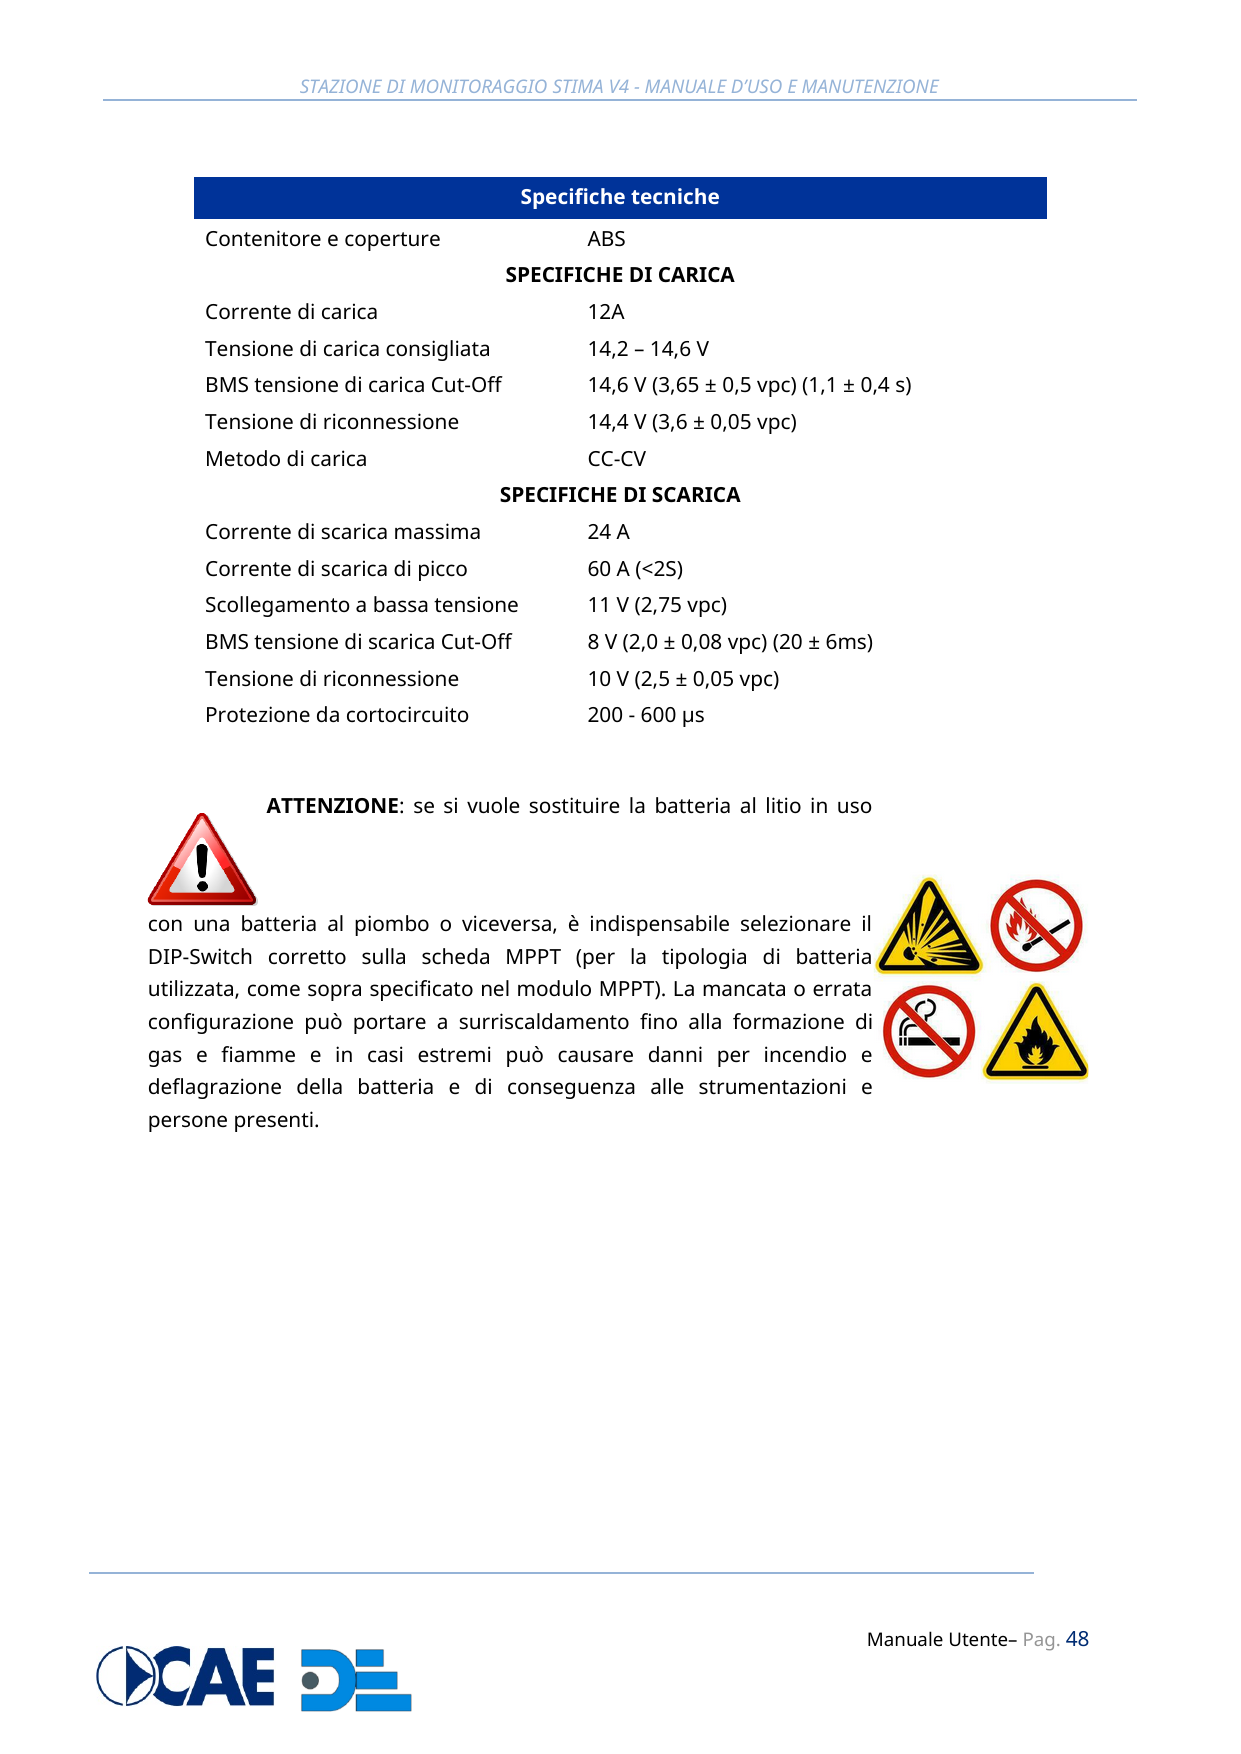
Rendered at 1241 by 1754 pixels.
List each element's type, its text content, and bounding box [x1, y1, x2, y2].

table_cell BMS tensione di scarica Cut-Off [194, 627, 574, 659]
table_cell 14,6 V (3,65 ± 0,5 vpc) (1,1 ± 0,4 s) [578, 371, 1047, 403]
table_cell 200 - 600 μs [578, 701, 1047, 733]
text ATTENZIONE: se si vuole sostituire la batteria al litio in uso con una batteria al piombo o viceversa, è indispensabile selezionare il DIP-Switch corretto sulla scheda MPPT (per la tipologia di batteria utilizzata, come sopra specificato nel modulo MPPT). La mancata o errata configurazione può portare a surriscaldamento fino alla formazione di gas e fiamme e in casi estremi può causare danni per incendio e deflagrazione della batteria e di conseguenza alle strumentazioni e persone presenti. [148, 791, 1092, 1133]
table_cell Corrente di scarica di picco [194, 554, 574, 586]
table_cell Tensione di riconnessione [194, 407, 574, 439]
table_cell BMS tensione di carica Cut-Off [194, 371, 574, 403]
table_cell Tensione di carica consigliata [194, 334, 574, 366]
table_cell Tensione di riconnessione [194, 664, 574, 696]
table_cell SPECIFICHE DI CARICA [194, 261, 1044, 293]
table_cell Protezione da cortocircuito [194, 701, 574, 733]
table_cell SPECIFICHE DI SCARICA [194, 481, 1044, 513]
table_cell 11 V (2,75 vpc) [578, 591, 1047, 623]
table_cell 8 V (2,0 ± 0,08 vpc) (20 ± 6ms) [578, 627, 1047, 659]
table_cell 60 A (<2S) [578, 554, 1047, 586]
table_cell 12A [578, 297, 1047, 329]
table_cell Corrente di scarica massima [194, 517, 574, 549]
table_cell Corrente di carica [194, 297, 574, 329]
table_cell 24 A [578, 517, 1047, 549]
table_header Specifiche tecniche [194, 177, 1047, 219]
table_cell ABS [578, 224, 1047, 256]
table_cell 10 V (2,5 ± 0,05 vpc) [578, 664, 1047, 696]
table_cell 14,2 – 14,6 V [578, 334, 1047, 366]
table_cell Contenitore e coperture [194, 224, 574, 256]
table_cell CC-CV [578, 444, 1047, 476]
table_cell Scollegamento a bassa tensione [194, 591, 574, 623]
table_cell 14,4 V (3,6 ± 0,05 vpc) [578, 407, 1047, 439]
table_cell Metodo di carica [194, 444, 574, 476]
